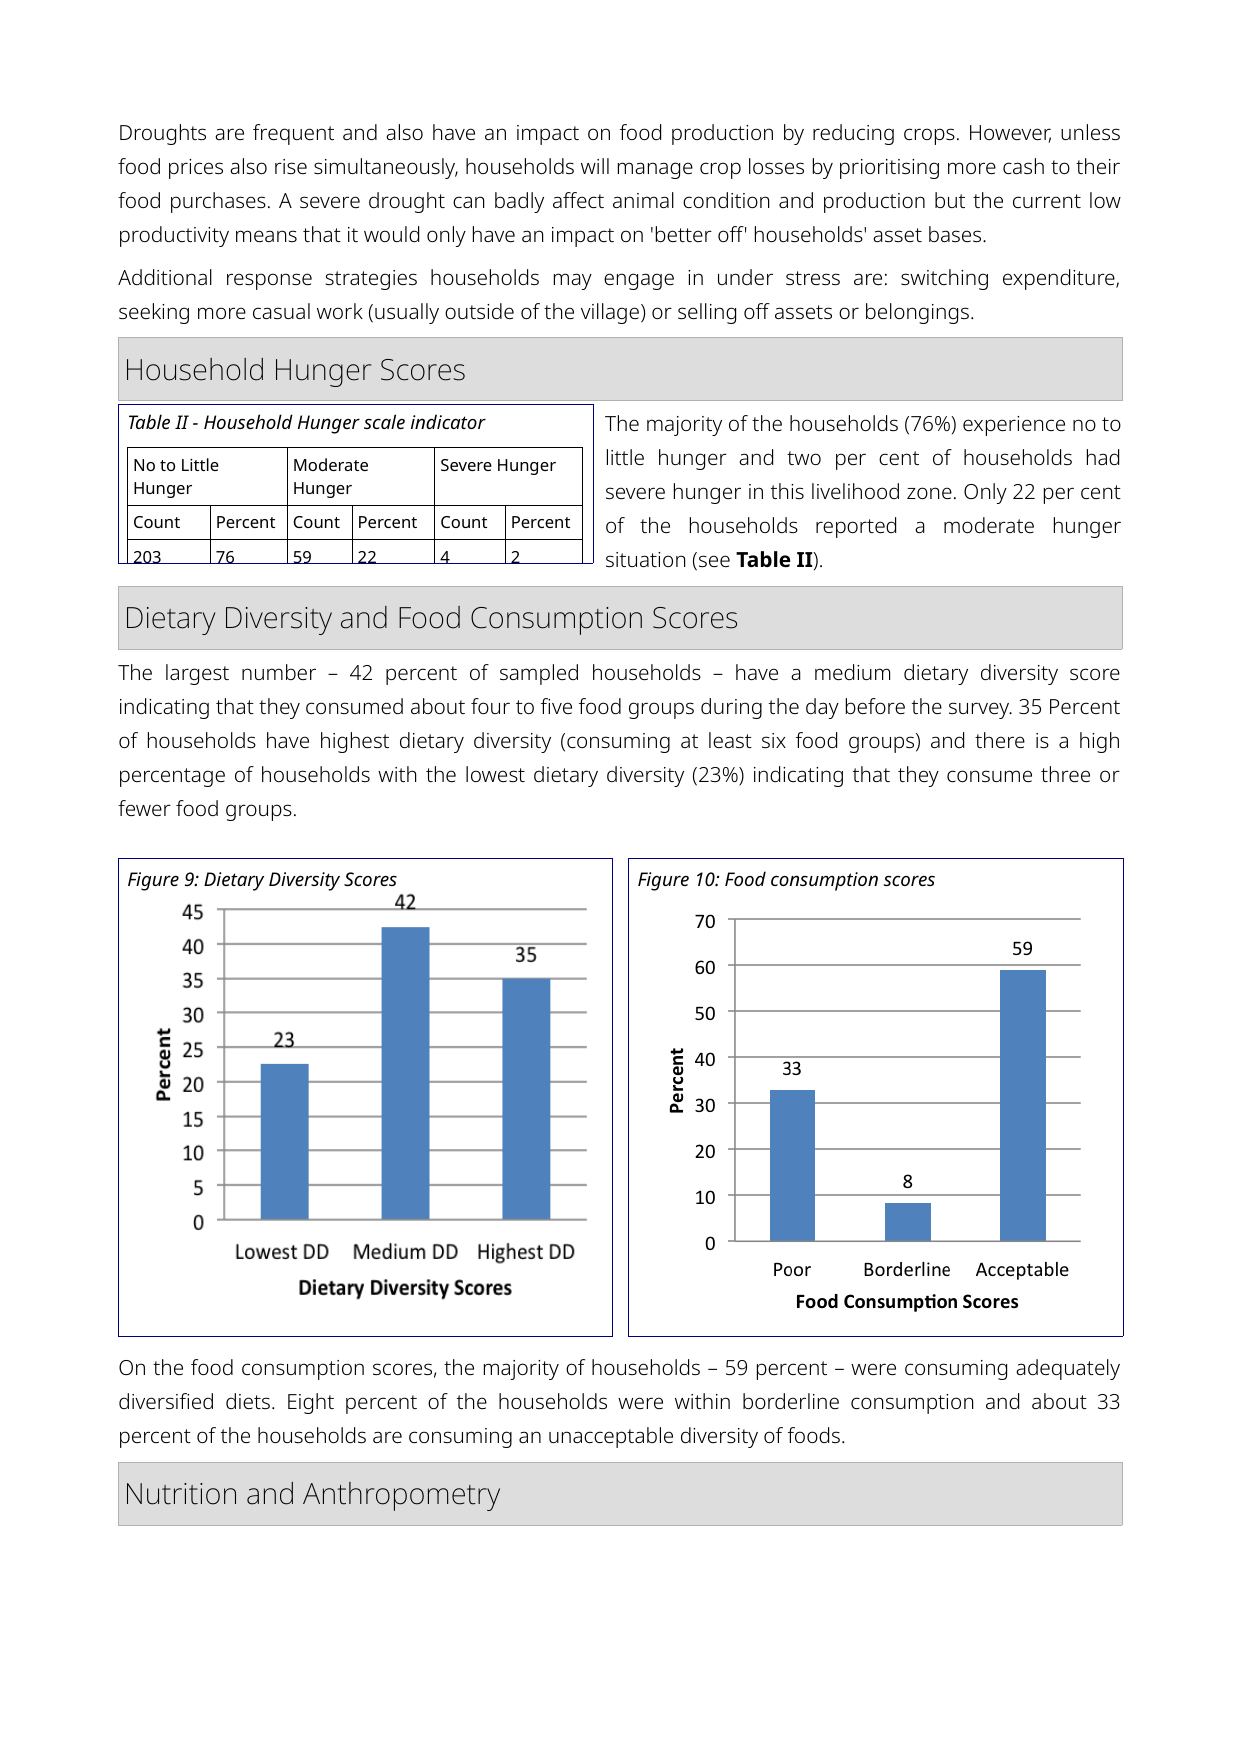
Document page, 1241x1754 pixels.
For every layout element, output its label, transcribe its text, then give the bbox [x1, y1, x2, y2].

text On the food consumption scores, the majority of households – 59 percent – were consuming adequately diversified diets. Eight percent of the households were within borderline consumption and about 33 percent of the households are consuming an unacceptable diversity of foods. [119, 859, 612, 1336]
table_header Moderate Hunger [288, 448, 434, 505]
table_cell Count [128, 506, 210, 539]
table_cell Percent [211, 506, 287, 539]
table_cell 22 [353, 540, 434, 563]
picture [643, 904, 1107, 1326]
text Table II - Household Hunger scale indicator [127, 409, 584, 435]
table_cell Count [435, 506, 505, 539]
table_cell Percent [353, 506, 434, 539]
table_cell Percent [506, 506, 582, 539]
text On the food consumption scores, the majority of households – 59 percent – were consuming adequately diversified diets. Eight percent of the households were within borderline consumption and about 33 percent of the households are consuming an unacceptable diversity of foods. [629, 859, 1123, 1336]
table_header Household Hunger Scores [119, 338, 1122, 400]
table_header Dietary Diversity and Food Consumption Scores [119, 587, 1122, 649]
text Additional response strategies households may engage in under stress are: switching expenditure, seeking more casual work (usually outside of the village) or selling off assets or belongings. [118, 263, 1122, 326]
table_header Severe Hunger [435, 448, 582, 505]
table_cell 2 [506, 540, 582, 563]
table_cell 4 [435, 540, 505, 563]
table_header Nutrition and Anthropometry [119, 1463, 1122, 1525]
text Droughts are frequent and also have an impact on food production by reducing crops. However, unless food prices also rise simultaneously, households will manage crop losses by prioritising more cash to their food purchases. A severe drought can badly affect animal condition and production but the current low productivity means that it would only have an impact on 'better off' households' asset bases. [118, 118, 1122, 249]
table_cell 203 [128, 540, 210, 563]
text The majority of the households (76%) experience no to little hunger and two per cent of households had severe hunger in this livelihood zone. Only 22 per cent of the households reported a moderate hunger situation (see Table II). [118, 405, 1122, 574]
table_cell 59 [288, 540, 352, 563]
table_header No to Little Hunger [128, 448, 287, 505]
table_cell Count [288, 506, 352, 539]
text On the food consumption scores, the majority of households – 59 percent – were consuming adequately diversified diets. Eight percent of the households were within borderline consumption and about 33 percent of the households are consuming an unacceptable diversity of foods. [118, 837, 1122, 1450]
text The largest number – 42 percent of sampled households – have a medium dietary diversity score indicating that they consumed about four to five food groups during the day before the survey. 35 Percent of households have highest dietary diversity (consuming at least six food groups) and there is a high percentage of households with the lowest dietary diversity (23%) indicating that they consume three or fewer food groups. [118, 658, 1122, 822]
picture [129, 892, 591, 1314]
table_cell 76 [211, 540, 287, 563]
text Figure 10: Food consumption scores [637, 867, 1114, 892]
text Figure 9: Dietary Diversity Scores [127, 867, 603, 892]
